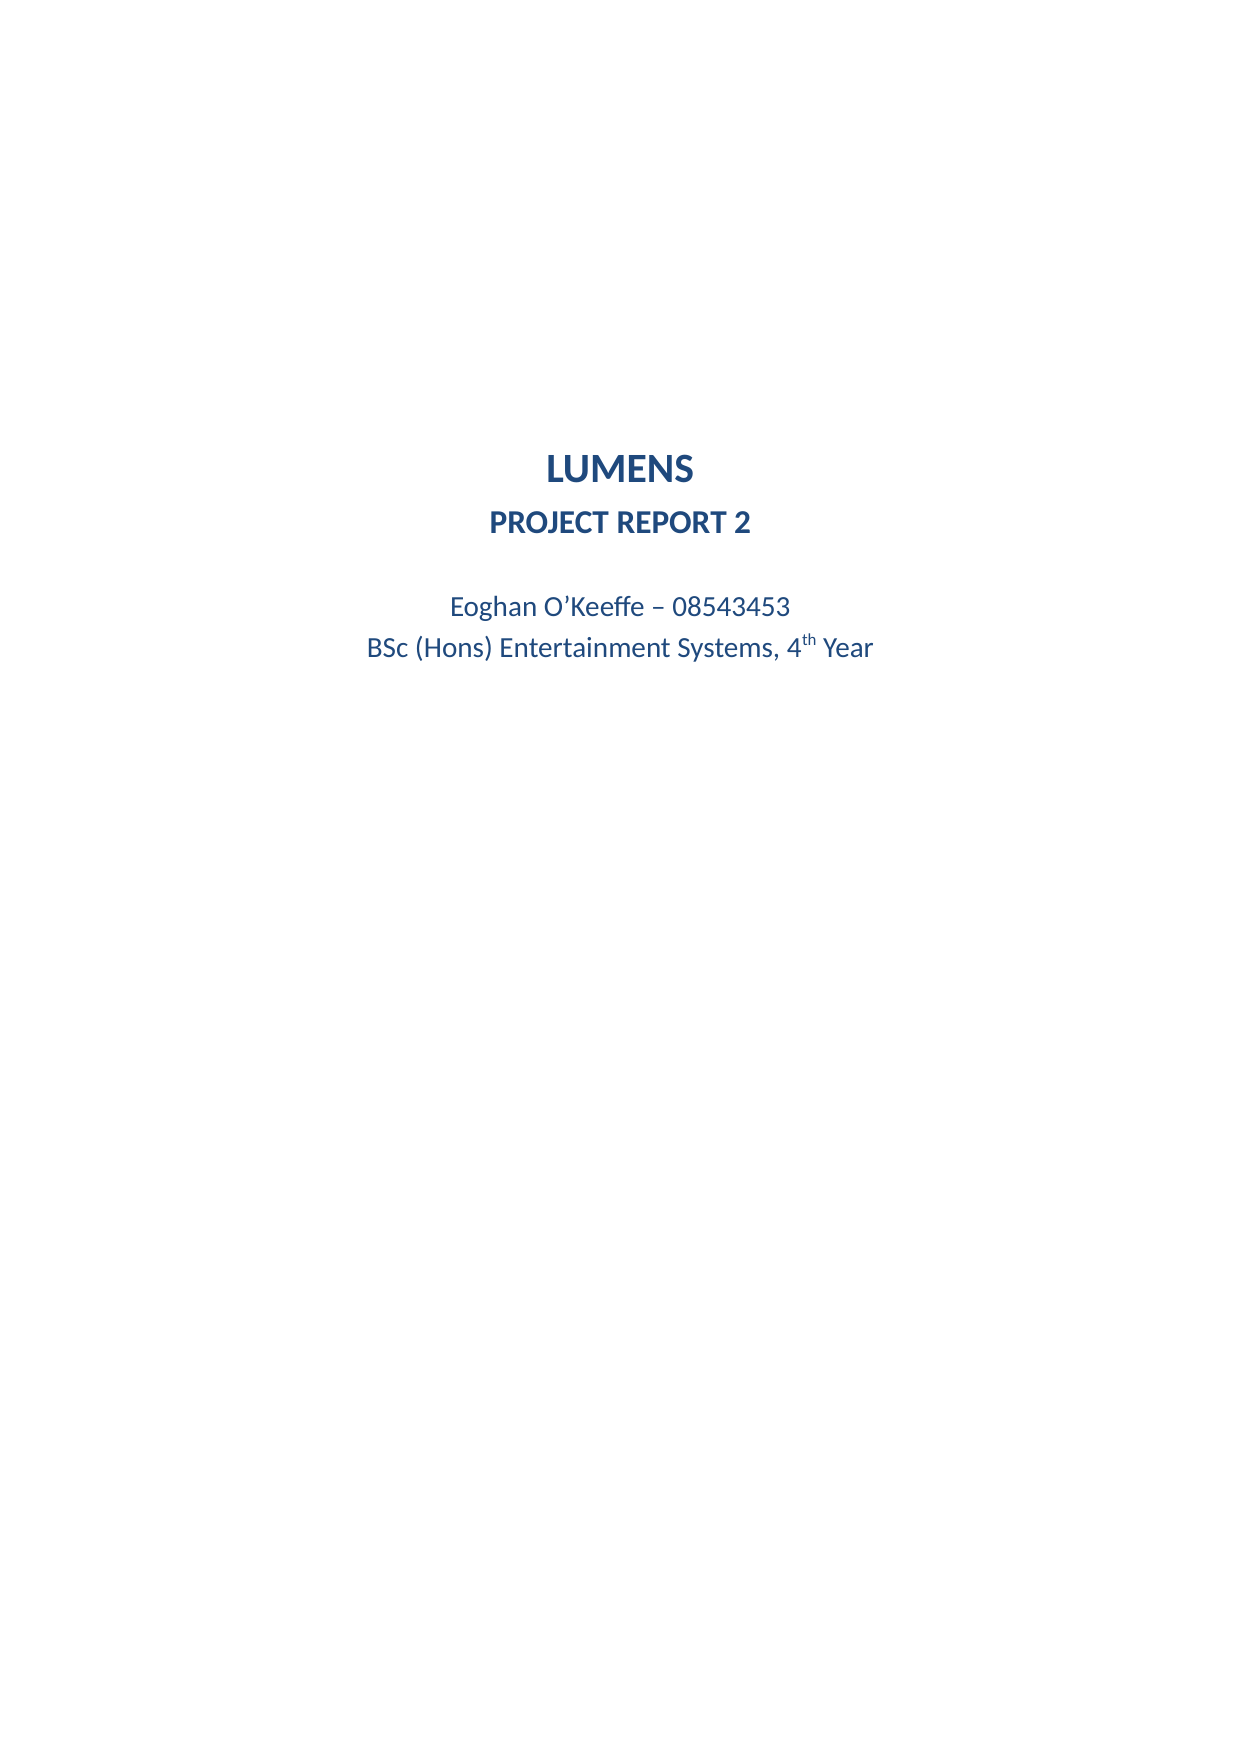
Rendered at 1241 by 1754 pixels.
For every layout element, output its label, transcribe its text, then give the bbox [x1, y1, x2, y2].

text BSc (Hons) Entertainment Systems, 4th Year [150, 629, 1090, 665]
text PROJECT REPORT 2 [150, 501, 1090, 541]
text Eoghan O’Keeffe – 08543453 [150, 588, 1090, 624]
text LUMENS [150, 442, 1090, 493]
